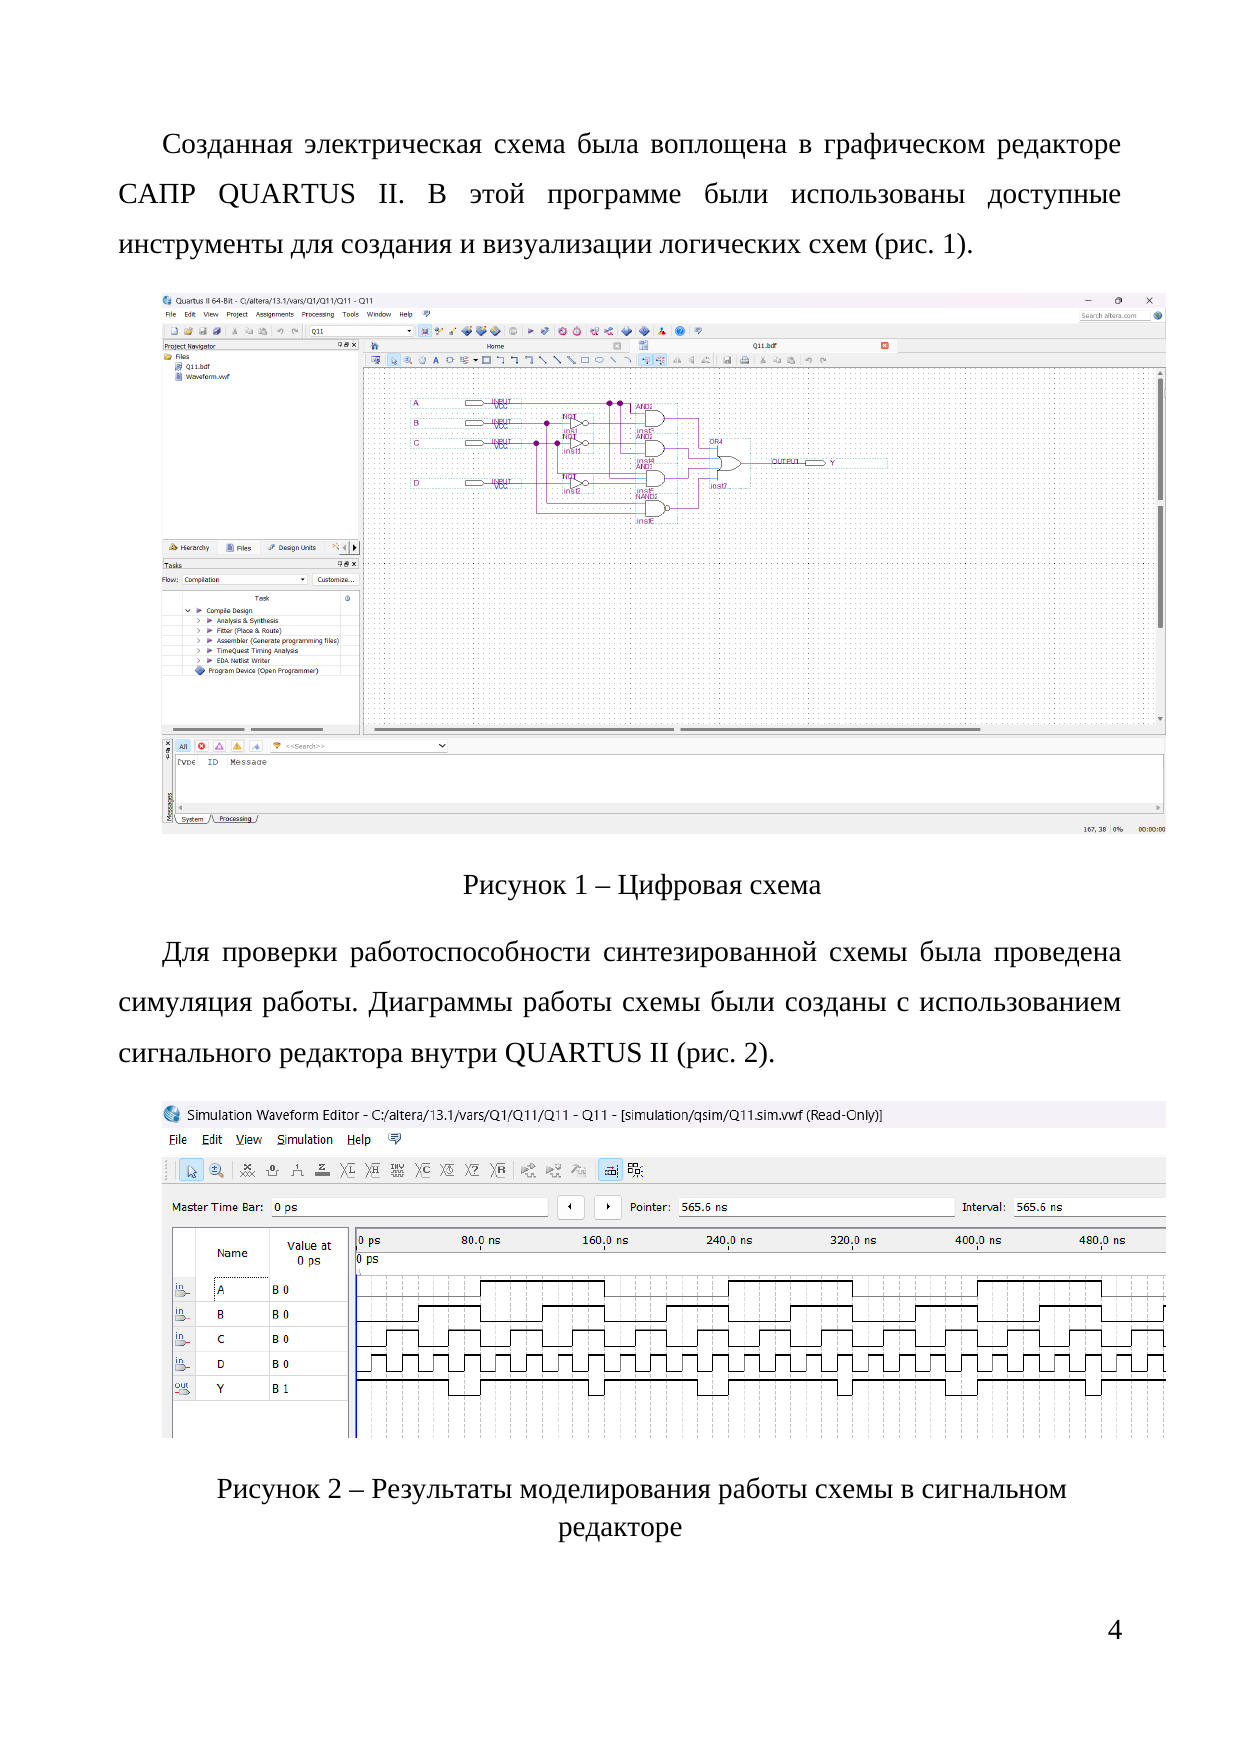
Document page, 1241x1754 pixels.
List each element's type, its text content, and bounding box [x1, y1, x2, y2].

text Созданная электрическая схема была воплощена в графическом редакторе САПР QUARTUS II. В этой программе были использованы доступные инструменты для создания и визуализации логических схем (рис. 1). [118, 126, 1122, 260]
text Для проверки работоспособности синтезированной схемы была проведена симуляция работы. Диаграммы работы схемы были созданы с использованием сигнального редактора внутри QUARTUS II (рис. 2). [118, 934, 1122, 1068]
text Рисунок 2 – Результаты моделирования работы схемы в сигнальном редакторе [118, 1471, 1122, 1543]
text Рисунок 1 – Цифровая схема [118, 867, 1122, 901]
picture [161, 293, 1166, 834]
picture [161, 1101, 1166, 1438]
